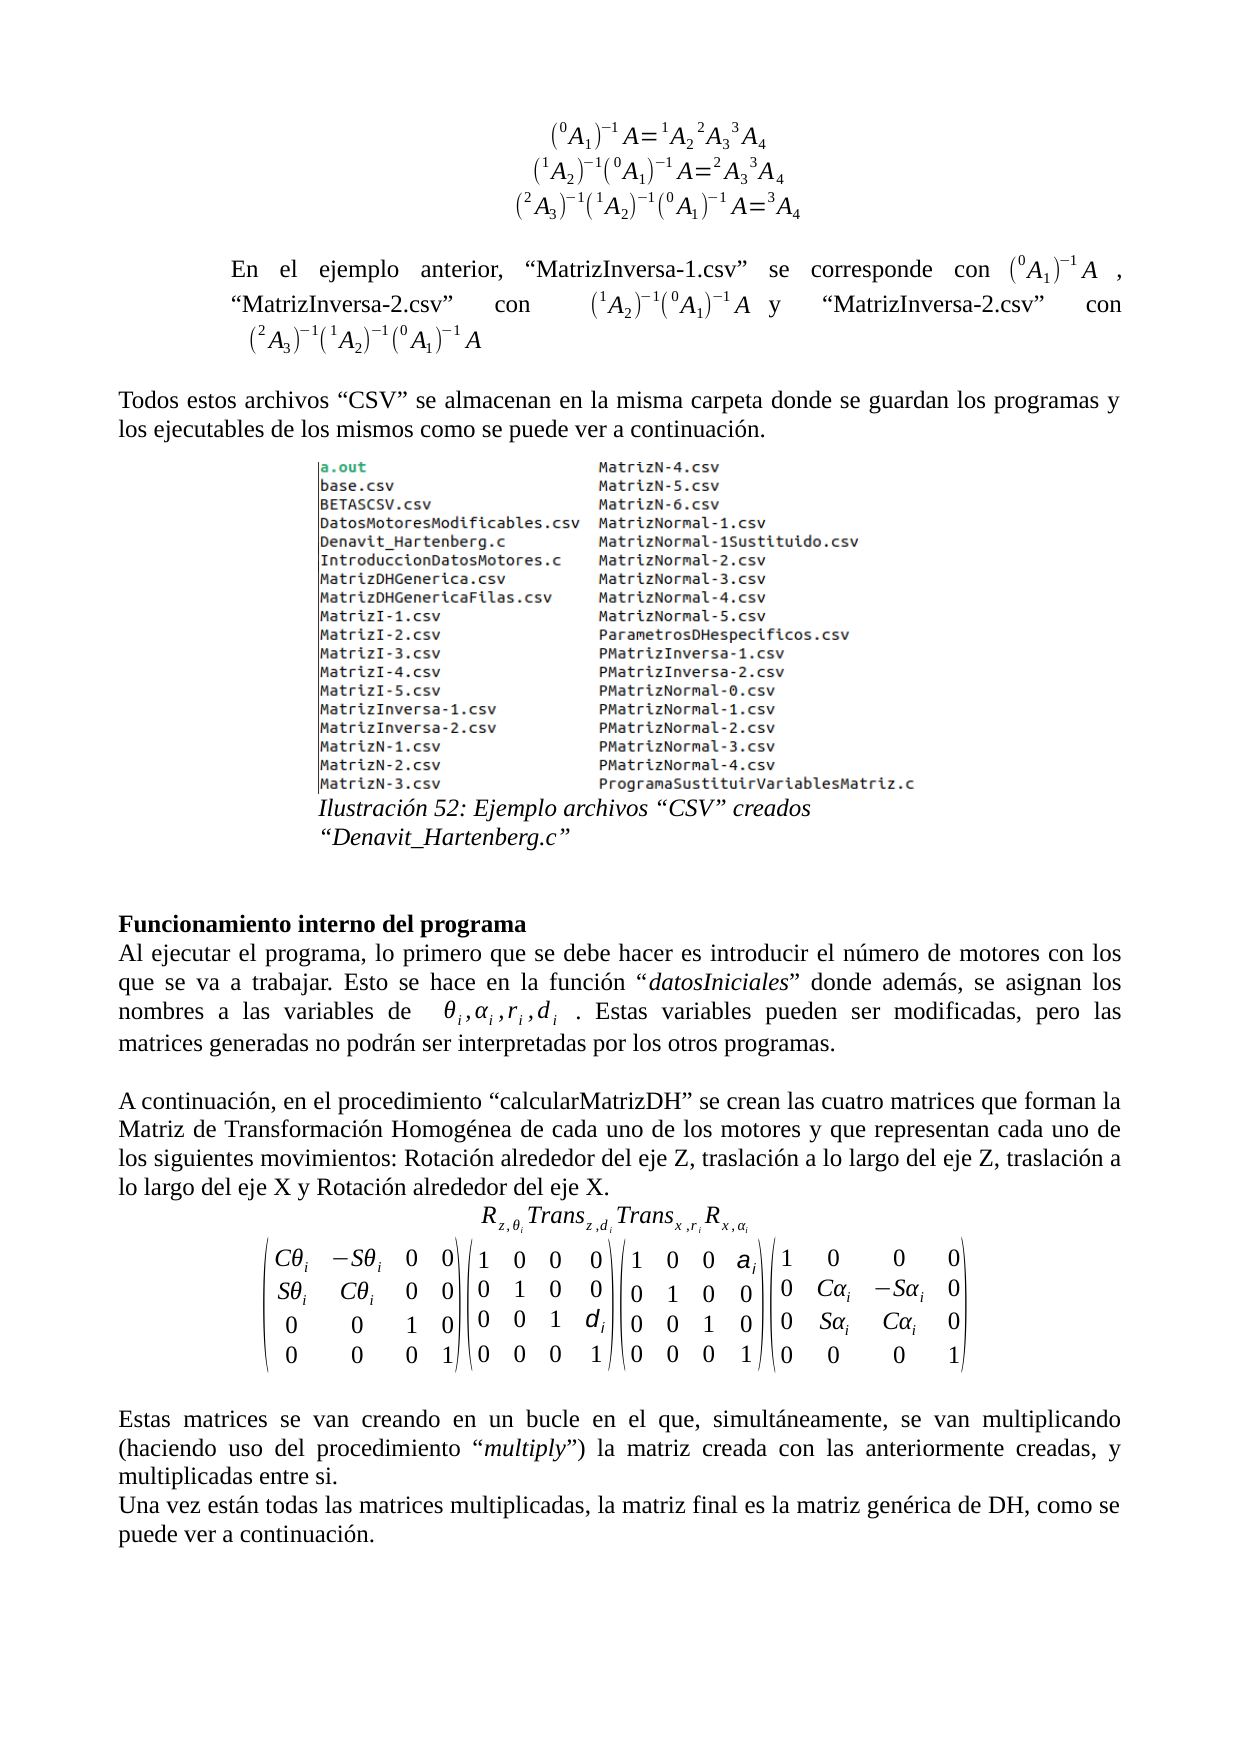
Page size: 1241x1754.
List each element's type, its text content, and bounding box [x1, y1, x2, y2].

text Una vez están todas las matrices multiplicadas, la matriz final es la matriz genérica de DH, como se puede ver a continuación. [118, 1490, 1122, 1548]
text Al ejecutar el programa, lo primero que se debe hacer es introducir el número de motores con los que se va a trabajar. Esto se hace en la función “datosIniciales” donde además, se asignan los nombres a las variables de . Estas variables pueden ser modificadas, pero las matrices generadas no podrán ser interpretadas por los otros programas. [118, 938, 1122, 1057]
text Estas matrices se van creando en un bucle en el que, simultáneamente, se van multiplicando (haciendo uso del procedimiento “multiply”) la matriz creada con las anteriormente creadas, y multiplicadas entre si. [118, 1404, 1122, 1490]
text Funcionamiento interno del programa [118, 909, 1122, 938]
list En el ejemplo anterior, “MatrizInversa-1.csv” se corresponde con, “MatrizInversa-2.csv” con y “MatrizInversa-2.csv” con [193, 252, 1122, 357]
text Ilustración 52: Ejemplo archivos “CSV” creados “Denavit_Hartenberg.c” [318, 794, 922, 851]
text Todos estos archivos “CSV” se almacenan en la misma carpeta donde se guardan los programas y los ejecutables de los mismos como se puede ver a continuación. [118, 386, 1122, 443]
text A continuación, en el procedimiento “calcularMatrizDH” se crean las cuatro matrices que forman la Matriz de Transformación Homogénea de cada uno de los motores y que representan cada uno de los siguientes movimientos: Rotación alrededor del eje Z, traslación a lo largo del eje Z, traslación a lo largo del eje X y Rotación alrededor del eje X. [118, 1086, 1122, 1201]
